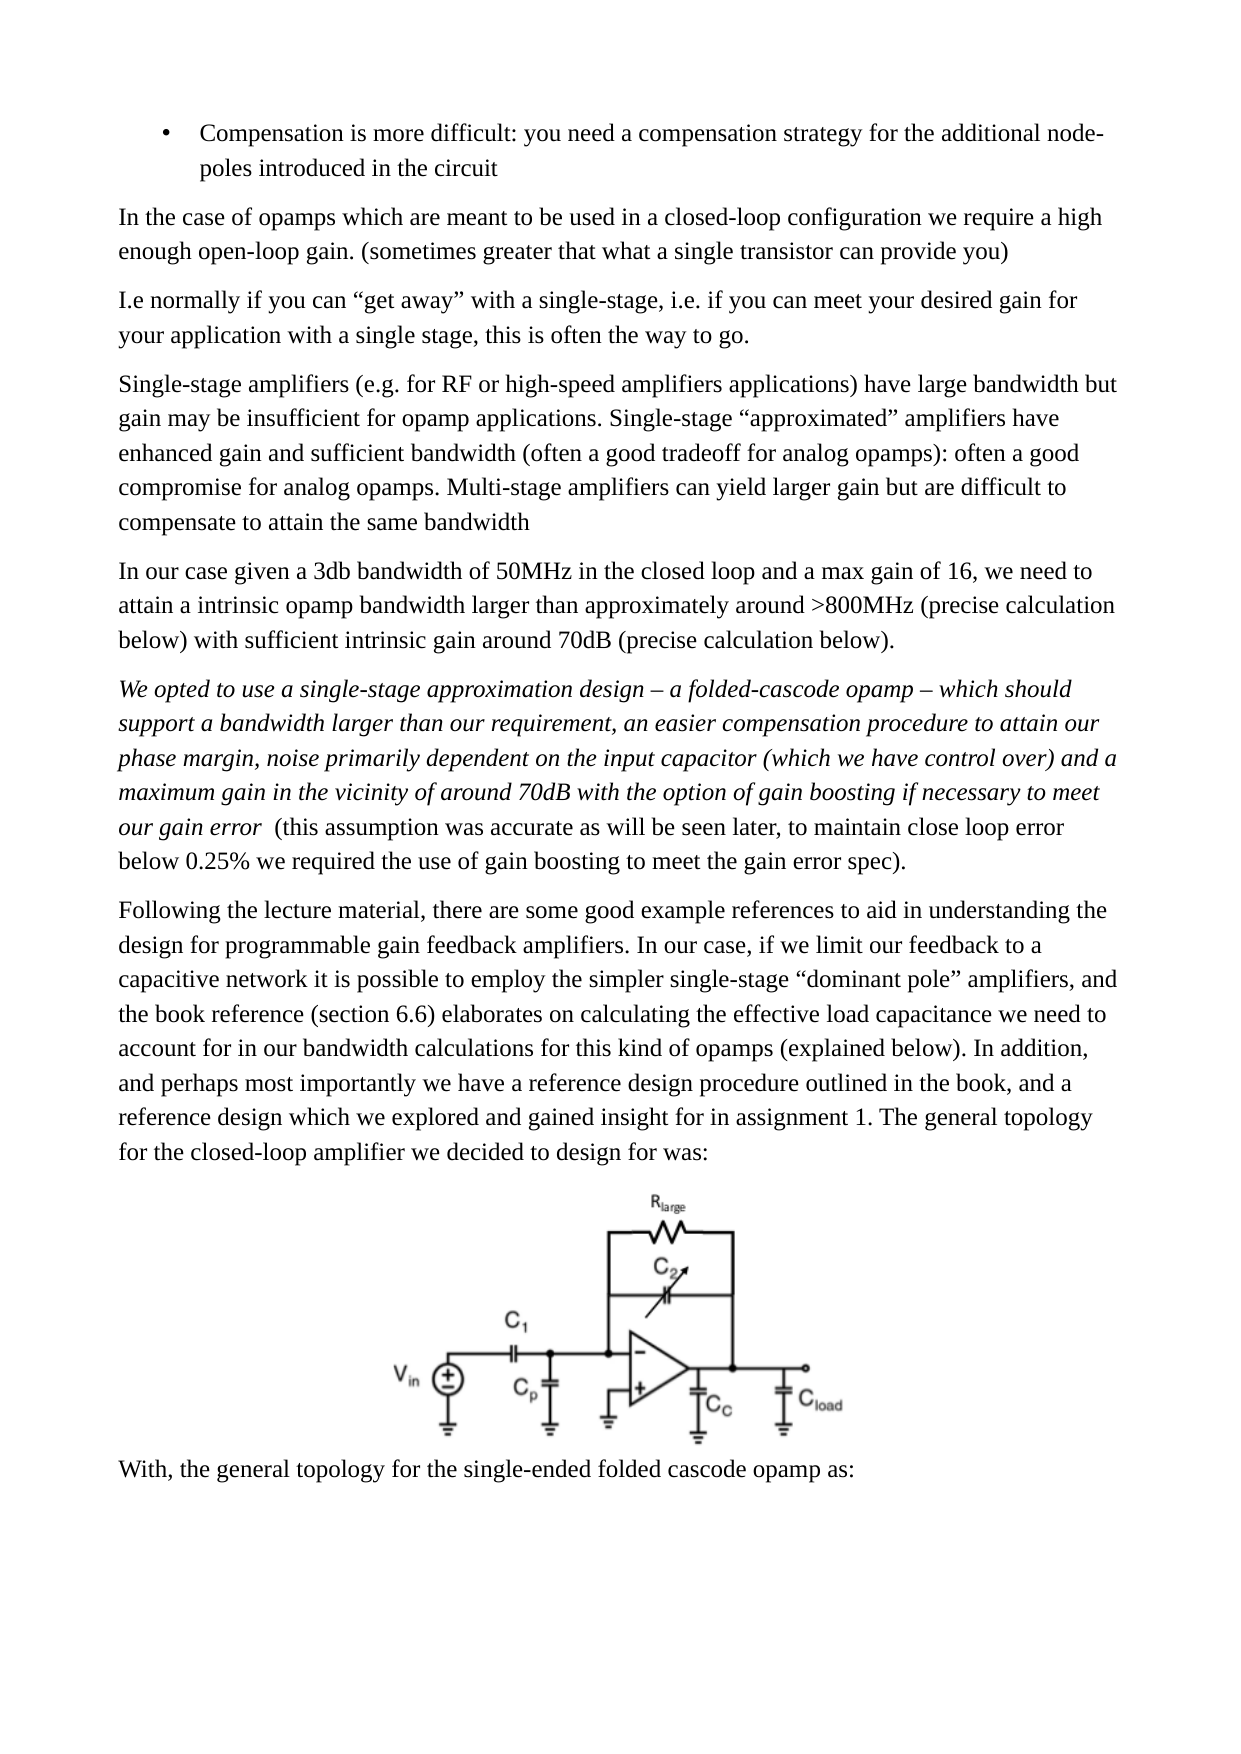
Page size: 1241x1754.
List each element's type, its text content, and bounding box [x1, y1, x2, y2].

text With, the general topology for the single-ended folded cascode opamp as: [118, 1186, 1122, 1482]
text I.e normally if you can “get away” with a single-stage, i.e. if you can meet your desired gain for your application with a single stage, this is often the way to go. [118, 285, 1122, 348]
text In the case of opamps which are meant to be used in a closed-loop configuration we require a high enough open-loop gain. (sometimes greater that what a single transistor can provide you) [118, 202, 1122, 265]
list Compensation is more difficult: you need a compensation strategy for the additional node-poles introduced in the circuit [162, 118, 1122, 181]
text Following the lecture material, there are some good example references to aid in understanding the design for programmable gain feedback amplifiers. In our case, if we limit our feedback to a capacitive network it is possible to employ the simpler single-stage “dominant pole” amplifiers, and the book reference (section 6.6) elaborates on calculating the effective load capacitance we need to account for in our bandwidth calculations for this kind of opamps (explained below). In addition, and perhaps most importantly we have a reference design procedure outlined in the book, and a reference design which we explored and gained insight for in assignment 1. The general topology for the closed-loop amplifier we decided to design for was: [118, 895, 1122, 1165]
text We opted to use a single-stage approximation design – a folded-cascode opamp – which should support a bandwidth larger than our requirement, an easier compensation procedure to attain our phase margin, noise primarily dependent on the input capacitor (which we have control over) and a maximum gain in the vicinity of around 70dB with the option of gain boosting if necessary to meet our gain error (this assumption was accurate as will be seen later, to maintain close loop error below 0.25% we required the use of gain boosting to meet the gain error spec). [118, 674, 1122, 875]
text In our case given a 3db bandwidth of 50MHz in the closed loop and a max gain of 16, we need to attain a intrinsic opamp bandwidth larger than approximately around >800MHz (precise calculation below) with sufficient intrinsic gain around 70dB (precise calculation below). [118, 556, 1122, 653]
text Single-stage amplifiers (e.g. for RF or high-speed amplifiers applications) have large bandwidth but gain may be insufficient for opamp applications. Single-stage “approximated” amplifiers have enhanced gain and sufficient bandwidth (often a good tradeoff for analog opamps): often a good compromise for analog opamps. Multi-stage amplifiers can yield larger gain but are difficult to compensate to attain the same bandwidth [118, 369, 1122, 535]
picture [393, 1185, 847, 1448]
